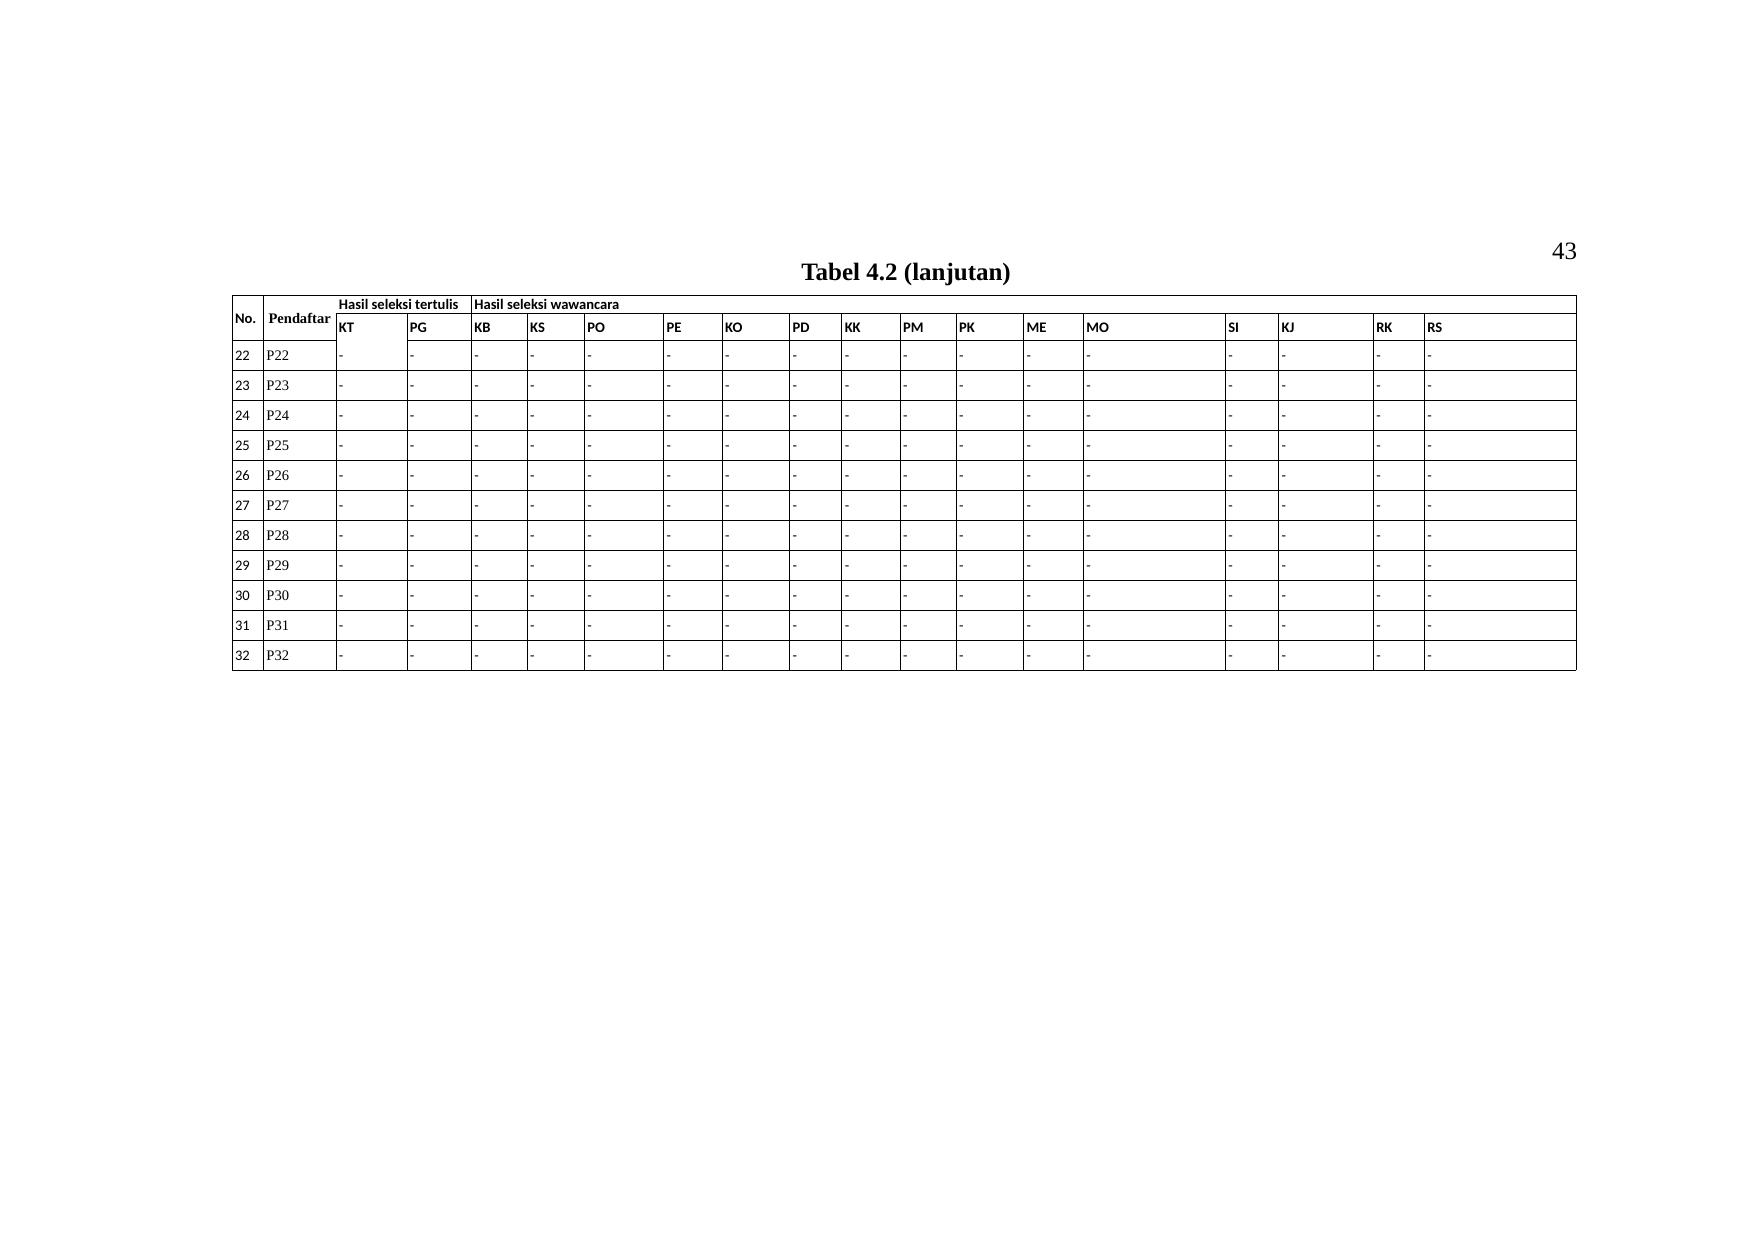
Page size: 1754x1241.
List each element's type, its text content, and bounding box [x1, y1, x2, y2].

table_cell - [472, 341, 527, 370]
table_cell - [1279, 341, 1373, 370]
table_cell - [472, 491, 527, 520]
table_cell - [337, 551, 407, 580]
table_cell - [664, 611, 722, 640]
table_cell - [408, 491, 471, 520]
table_cell - [1226, 551, 1278, 580]
table_cell - [790, 491, 841, 520]
table_cell - [723, 491, 789, 520]
table_header No. [233, 296, 263, 340]
table_cell - [528, 341, 584, 370]
table_cell - [790, 551, 841, 580]
table_cell - [957, 371, 1023, 400]
table_cell MO [1084, 314, 1225, 340]
table_cell - [337, 491, 407, 520]
table_cell P32 [264, 641, 336, 670]
table_cell P23 [264, 371, 336, 400]
table_cell - [408, 461, 471, 490]
table_cell - [408, 371, 471, 400]
table_cell - [1226, 371, 1278, 400]
table_cell - [842, 401, 900, 430]
table_cell - [1374, 641, 1424, 670]
table_cell - [1024, 341, 1083, 370]
table_cell - [901, 401, 956, 430]
table_cell - [664, 521, 722, 550]
table_cell - [957, 611, 1023, 640]
table_cell - [528, 371, 584, 400]
table_cell - [957, 521, 1023, 550]
table_cell P22 [264, 341, 336, 370]
table_cell KT [337, 314, 407, 340]
table_cell - [957, 431, 1023, 460]
table_cell - [842, 371, 900, 400]
table_cell - [1226, 521, 1278, 550]
table_cell - [842, 521, 900, 550]
table_cell - [1226, 581, 1278, 610]
table_cell - [1226, 641, 1278, 670]
table_cell - [664, 551, 722, 580]
table_cell - [472, 431, 527, 460]
table_cell - [901, 551, 956, 580]
table_cell - [664, 461, 722, 490]
table_cell PG [408, 314, 471, 340]
table_cell - [901, 371, 956, 400]
table_cell - [1374, 461, 1424, 490]
table_cell - [842, 431, 900, 460]
table_cell - [585, 581, 663, 610]
table_cell - [1084, 581, 1225, 610]
table_cell - [1425, 341, 1576, 370]
table_cell - [1226, 491, 1278, 520]
table_cell - [337, 521, 407, 550]
table_cell - [337, 641, 407, 670]
table_cell - [1374, 341, 1424, 370]
table_header Hasil seleksi wawancara [472, 296, 1576, 313]
table_cell - [723, 611, 789, 640]
table_cell - [1226, 461, 1278, 490]
table_cell - [337, 340, 407, 370]
table_cell - [957, 641, 1023, 670]
table_cell - [528, 581, 584, 610]
table_cell 29 [233, 551, 263, 580]
table_cell - [664, 581, 722, 610]
table_cell - [1425, 551, 1576, 580]
table_cell - [957, 341, 1023, 370]
table_cell P24 [264, 401, 336, 430]
table_cell - [408, 551, 471, 580]
table_cell 31 [233, 611, 263, 640]
table_cell - [528, 521, 584, 550]
table_cell KS [528, 314, 584, 340]
table_cell KK [842, 314, 900, 340]
table_cell 26 [233, 461, 263, 490]
table_cell 27 [233, 491, 263, 520]
table_cell - [957, 551, 1023, 580]
table_cell - [664, 491, 722, 520]
table_cell RS [1425, 314, 1576, 340]
table_cell - [1374, 581, 1424, 610]
table_cell - [723, 341, 789, 370]
table_cell - [1226, 431, 1278, 460]
table_cell 25 [233, 431, 263, 460]
table_cell - [528, 431, 584, 460]
table_cell - [1374, 431, 1424, 460]
table_cell - [1024, 551, 1083, 580]
table_cell - [1425, 461, 1576, 490]
table_cell - [1374, 491, 1424, 520]
table_cell - [842, 641, 900, 670]
table_cell - [1024, 461, 1083, 490]
table_cell P25 [264, 431, 336, 460]
table_cell - [1425, 581, 1576, 610]
table_cell - [1374, 401, 1424, 430]
table_cell - [723, 371, 789, 400]
table_cell - [1226, 341, 1278, 370]
table_cell - [585, 641, 663, 670]
table_cell - [1024, 431, 1083, 460]
table_cell PE [664, 314, 722, 340]
table_cell - [901, 641, 956, 670]
table_cell - [1024, 401, 1083, 430]
table_cell - [723, 431, 789, 460]
table_cell - [528, 401, 584, 430]
table_cell - [1374, 551, 1424, 580]
table_cell - [790, 641, 841, 670]
table_cell - [901, 611, 956, 640]
table_cell ME [1024, 314, 1083, 340]
table_cell - [1279, 491, 1373, 520]
table_cell - [957, 491, 1023, 520]
table_cell - [528, 491, 584, 520]
table_cell - [1084, 521, 1225, 550]
table_cell 24 [233, 401, 263, 430]
table_cell - [1084, 371, 1225, 400]
table_cell - [790, 431, 841, 460]
table_cell - [1279, 371, 1373, 400]
table_cell - [1374, 371, 1424, 400]
table_cell - [723, 641, 789, 670]
table_cell - [408, 641, 471, 670]
table_cell - [790, 341, 841, 370]
table_cell - [1024, 371, 1083, 400]
table_cell - [585, 611, 663, 640]
table_cell - [790, 401, 841, 430]
table_cell - [1024, 491, 1083, 520]
table_cell - [790, 371, 841, 400]
table_cell - [1425, 491, 1576, 520]
table_cell - [1425, 521, 1576, 550]
table_cell PO [585, 314, 663, 340]
table_cell 28 [233, 521, 263, 550]
table_cell - [1084, 461, 1225, 490]
table_cell - [337, 611, 407, 640]
table_cell - [585, 341, 663, 370]
table_cell - [1279, 461, 1373, 490]
table_cell - [1425, 431, 1576, 460]
table_cell - [337, 401, 407, 430]
table_cell - [337, 581, 407, 610]
table_cell - [1226, 401, 1278, 430]
table_cell - [1226, 611, 1278, 640]
table_cell - [472, 401, 527, 430]
table_cell - [1084, 401, 1225, 430]
table_cell - [664, 431, 722, 460]
table_cell - [1425, 641, 1576, 670]
table_cell KJ [1279, 314, 1373, 340]
table_cell - [664, 641, 722, 670]
table_cell - [664, 371, 722, 400]
table_cell - [1084, 341, 1225, 370]
table_header Hasil seleksi tertulis [336, 296, 471, 313]
table_cell - [1084, 551, 1225, 580]
table_cell - [957, 401, 1023, 430]
table_cell - [1024, 611, 1083, 640]
table_cell - [842, 611, 900, 640]
table_cell - [585, 431, 663, 460]
table_cell P28 [264, 521, 336, 550]
table_cell - [1279, 521, 1373, 550]
table_cell - [842, 461, 900, 490]
table_cell - [337, 431, 407, 460]
table_cell - [901, 431, 956, 460]
table_cell - [408, 611, 471, 640]
table_cell - [1374, 521, 1424, 550]
table_cell - [790, 521, 841, 550]
table_cell - [957, 461, 1023, 490]
table_cell - [842, 491, 900, 520]
table_cell - [901, 341, 956, 370]
table_cell - [1084, 491, 1225, 520]
table_cell - [585, 521, 663, 550]
table_cell - [408, 401, 471, 430]
table_cell - [664, 341, 722, 370]
table_cell P27 [264, 491, 336, 520]
table_cell - [1279, 611, 1373, 640]
table_cell - [790, 611, 841, 640]
table_cell - [472, 581, 527, 610]
table_cell - [842, 551, 900, 580]
table_cell P29 [264, 551, 336, 580]
table_cell - [528, 611, 584, 640]
table_cell - [723, 401, 789, 430]
table_cell - [528, 641, 584, 670]
table_cell RK [1374, 314, 1424, 340]
table_cell - [723, 461, 789, 490]
table_cell KO [723, 314, 789, 340]
table_cell PM [901, 314, 956, 340]
table_cell - [1024, 641, 1083, 670]
table_cell - [842, 341, 900, 370]
table_cell - [723, 581, 789, 610]
table_cell - [1425, 611, 1576, 640]
table_cell 30 [233, 581, 263, 610]
table_cell - [585, 371, 663, 400]
table_cell - [957, 581, 1023, 610]
table_cell - [901, 461, 956, 490]
table_cell - [1279, 551, 1373, 580]
table_cell - [1084, 641, 1225, 670]
table_cell - [408, 341, 471, 370]
table_cell KB [472, 314, 527, 340]
table_cell 32 [233, 641, 263, 670]
table_cell - [585, 551, 663, 580]
table_cell - [472, 551, 527, 580]
table_cell - [472, 641, 527, 670]
table_cell - [585, 491, 663, 520]
table_cell - [472, 371, 527, 400]
table_cell PK [957, 314, 1023, 340]
table_cell - [472, 461, 527, 490]
table_cell - [1279, 641, 1373, 670]
table_cell - [901, 491, 956, 520]
text Tabel 4.2 (lanjutan) [274, 257, 1538, 286]
table_cell - [1425, 371, 1576, 400]
table_cell 22 [233, 341, 263, 370]
table_cell PD [790, 314, 841, 340]
table_cell - [1279, 401, 1373, 430]
table_cell - [337, 461, 407, 490]
table_cell - [1279, 431, 1373, 460]
table_cell - [1279, 581, 1373, 610]
table_cell P26 [264, 461, 336, 490]
table_cell - [337, 371, 407, 400]
table_cell - [1425, 401, 1576, 430]
table_cell - [408, 521, 471, 550]
table_cell 23 [233, 371, 263, 400]
table_cell - [790, 461, 841, 490]
table_cell - [842, 581, 900, 610]
table_cell P31 [264, 611, 336, 640]
table_cell - [1024, 581, 1083, 610]
table_cell - [585, 461, 663, 490]
table_cell - [472, 521, 527, 550]
table_cell - [472, 611, 527, 640]
table_cell - [1084, 611, 1225, 640]
table_cell - [585, 401, 663, 430]
table_cell P30 [264, 581, 336, 610]
table_cell - [790, 581, 841, 610]
table_cell - [408, 581, 471, 610]
table_cell - [1024, 521, 1083, 550]
table_cell - [528, 551, 584, 580]
table_cell - [901, 581, 956, 610]
table_header Pendaftar [264, 296, 336, 340]
table_cell - [408, 431, 471, 460]
table_cell SI [1226, 314, 1278, 340]
table_cell - [723, 551, 789, 580]
table_cell - [1374, 611, 1424, 640]
table_cell - [723, 521, 789, 550]
table_cell - [528, 461, 584, 490]
table_cell - [901, 521, 956, 550]
table_cell - [1084, 431, 1225, 460]
table_cell - [664, 401, 722, 430]
